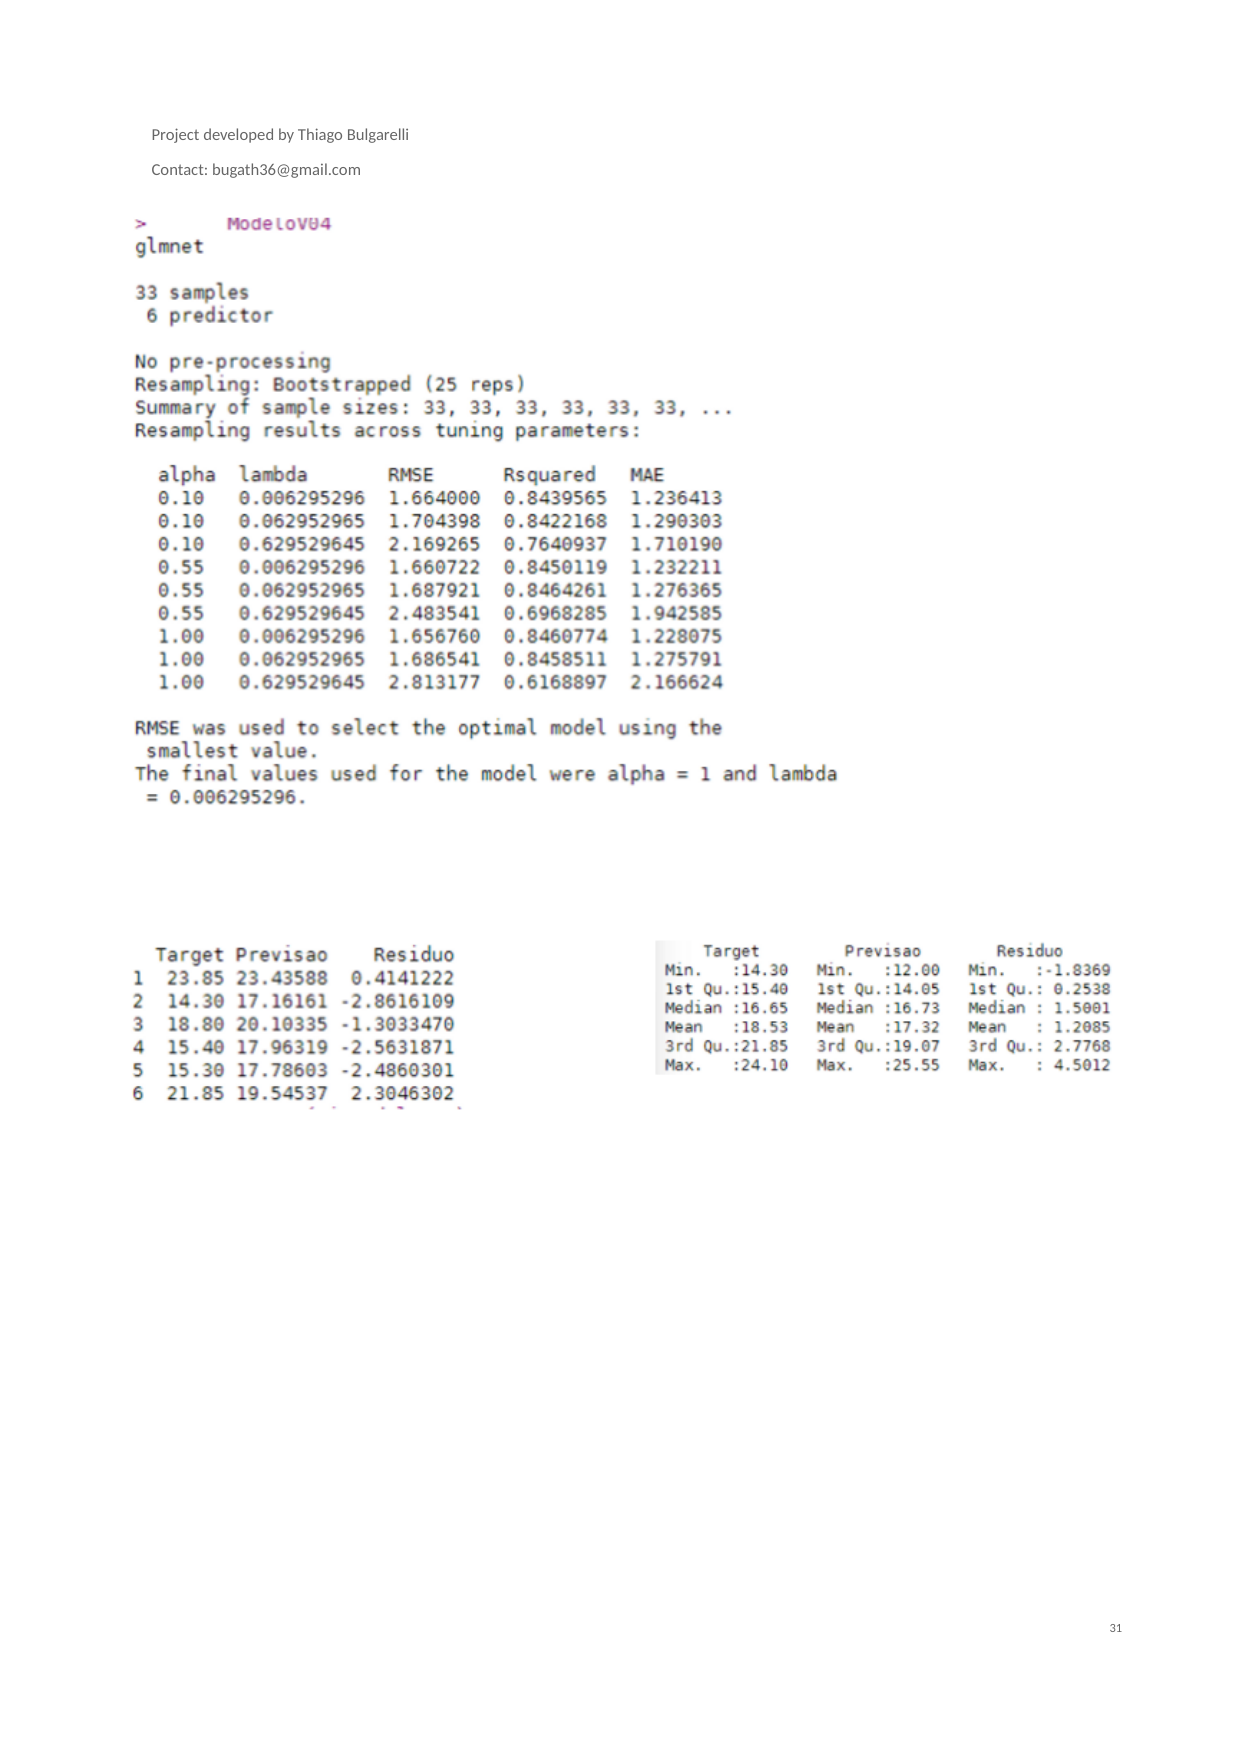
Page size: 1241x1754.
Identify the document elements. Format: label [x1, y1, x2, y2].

picture [118, 935, 1123, 1111]
picture [122, 209, 1118, 819]
